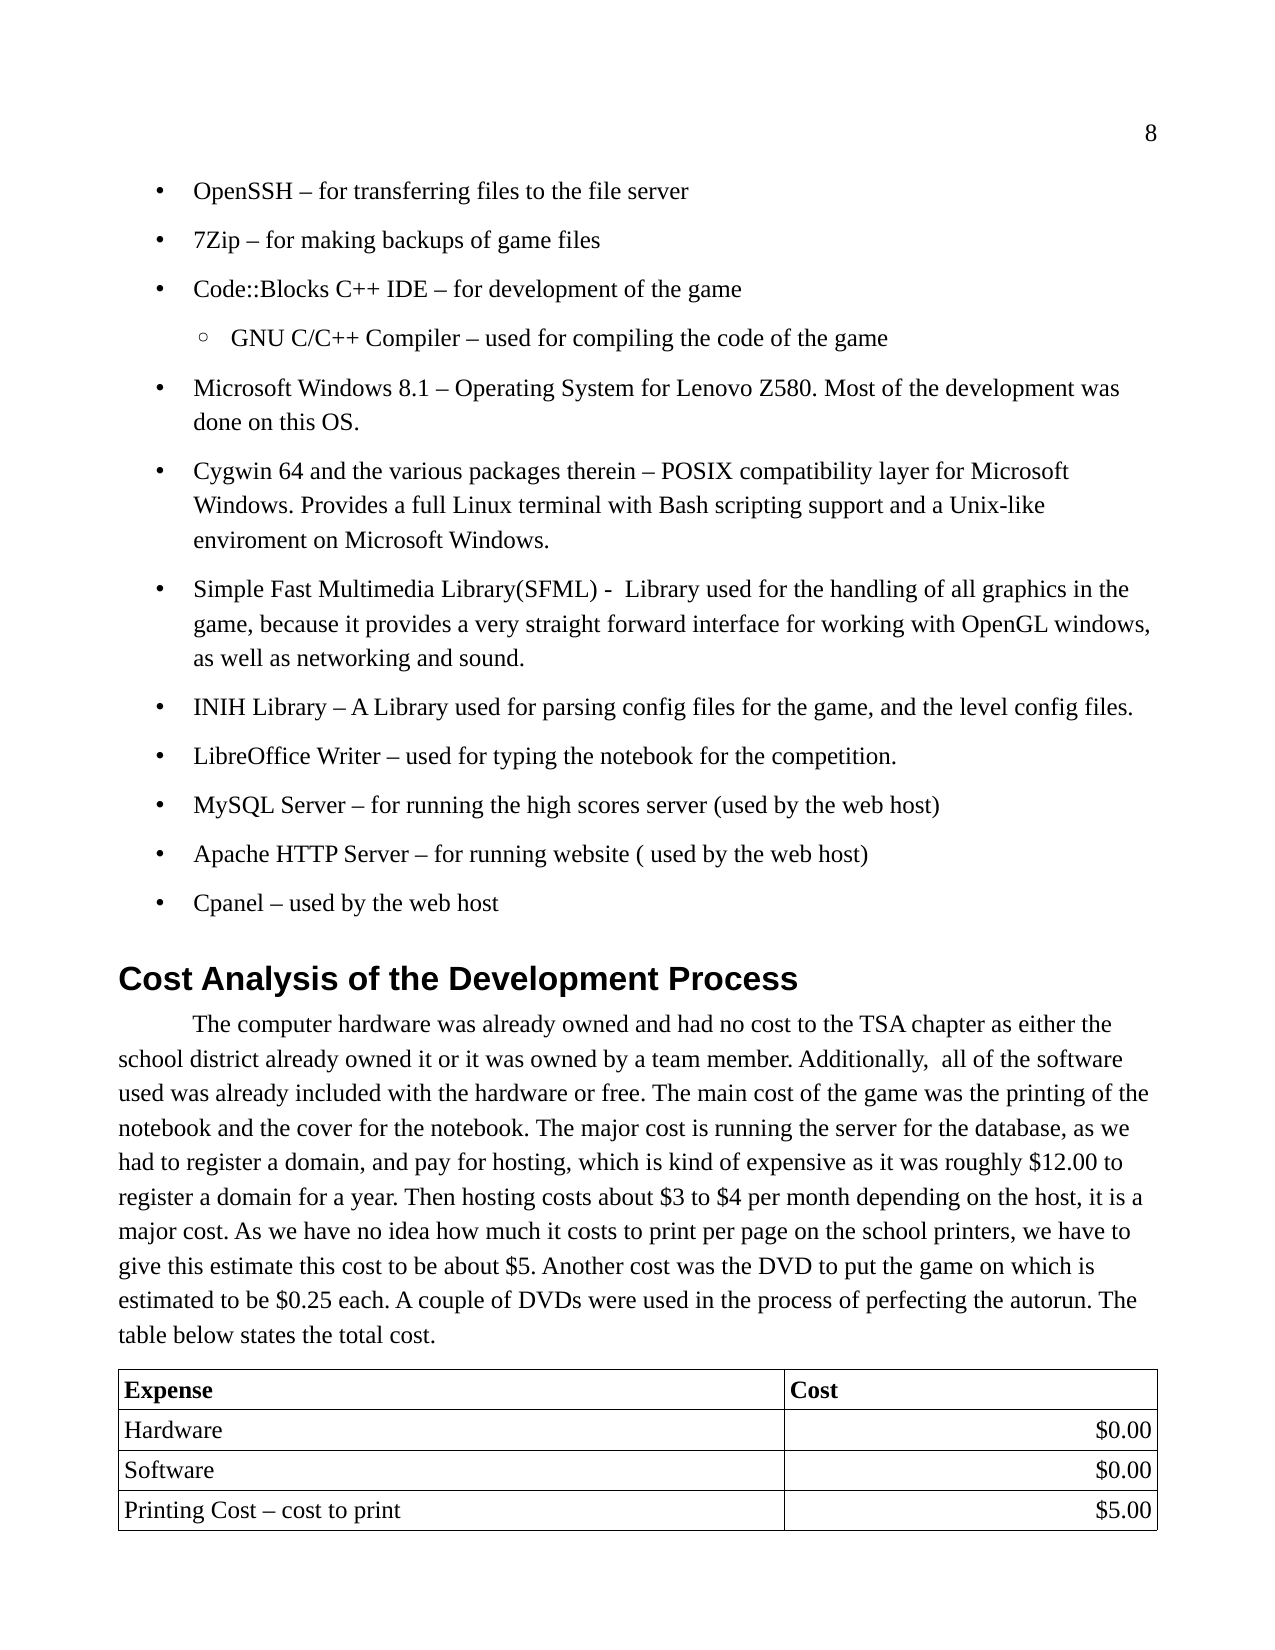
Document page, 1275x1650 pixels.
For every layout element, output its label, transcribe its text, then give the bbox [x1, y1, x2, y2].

table_header Expense [119, 1370, 784, 1409]
list INIH Library – A Library used for parsing config files for the game, and the level config files. [156, 692, 1157, 721]
list GNU C/C++ Compiler – used for compiling the code of the game [193, 323, 1157, 352]
list LibreOffice Writer – used for typing the notebook for the competition. [156, 741, 1157, 770]
table_cell $5.00 [785, 1491, 1157, 1530]
list Cpanel – used by the web host [156, 888, 1157, 917]
list Apache HTTP Server – for running website ( used by the web host) [156, 839, 1157, 868]
table_cell $0.00 [785, 1410, 1157, 1449]
list MySQL Server – for running the high scores server (used by the web host) [156, 790, 1157, 819]
text The computer hardware was already owned and had no cost to the TSA chapter as either the school district already owned it or it was owned by a team member. Additionally, all of the software used was already included with the hardware or free. The main cost of the game was the printing of the notebook and the cover for the notebook. The major cost is running the server for the database, as we had to register a domain, and pay for hosting, which is kind of expensive as it was roughly $12.00 to register a domain for a year. Then hosting costs about $3 to $4 per month depending on the host, it is a major cost. As we have no idea how much it costs to print per page on the school printers, we have to give this estimate this cost to be about $5. Another cost was the DVD to put the game on which is estimated to be $0.25 each. A couple of DVDs were used in the process of perfecting the autorun. The table below states the total cost. [118, 1009, 1157, 1348]
table_cell Printing Cost – cost to print [119, 1491, 784, 1530]
list Code::Blocks C++ IDE – for development of the game [156, 274, 1157, 303]
list Cygwin 64 and the various packages therein – POSIX compatibility layer for Microsoft Windows. Provides a full Linux terminal with Bash scripting support and a Unix-like enviroment on Microsoft Windows. [156, 456, 1157, 554]
table_cell $0.00 [785, 1451, 1157, 1490]
table_header Cost [785, 1370, 1157, 1409]
table_cell Hardware [119, 1410, 784, 1449]
list 7Zip – for making backups of game files [156, 225, 1157, 254]
list Microsoft Windows 8.1 – Operating System for Lenovo Z580. Most of the development was done on this OS. [156, 373, 1157, 436]
list OpenSSH – for transferring files to the file server [156, 176, 1157, 205]
list Simple Fast Multimedia Library(SFML) - Library used for the handling of all graphics in the game, because it provides a very straight forward interface for working with OpenGL windows, as well as networking and sound. [156, 574, 1157, 672]
table_cell Software [119, 1451, 784, 1490]
subtitle Cost Analysis of the Development Process [118, 958, 1157, 997]
